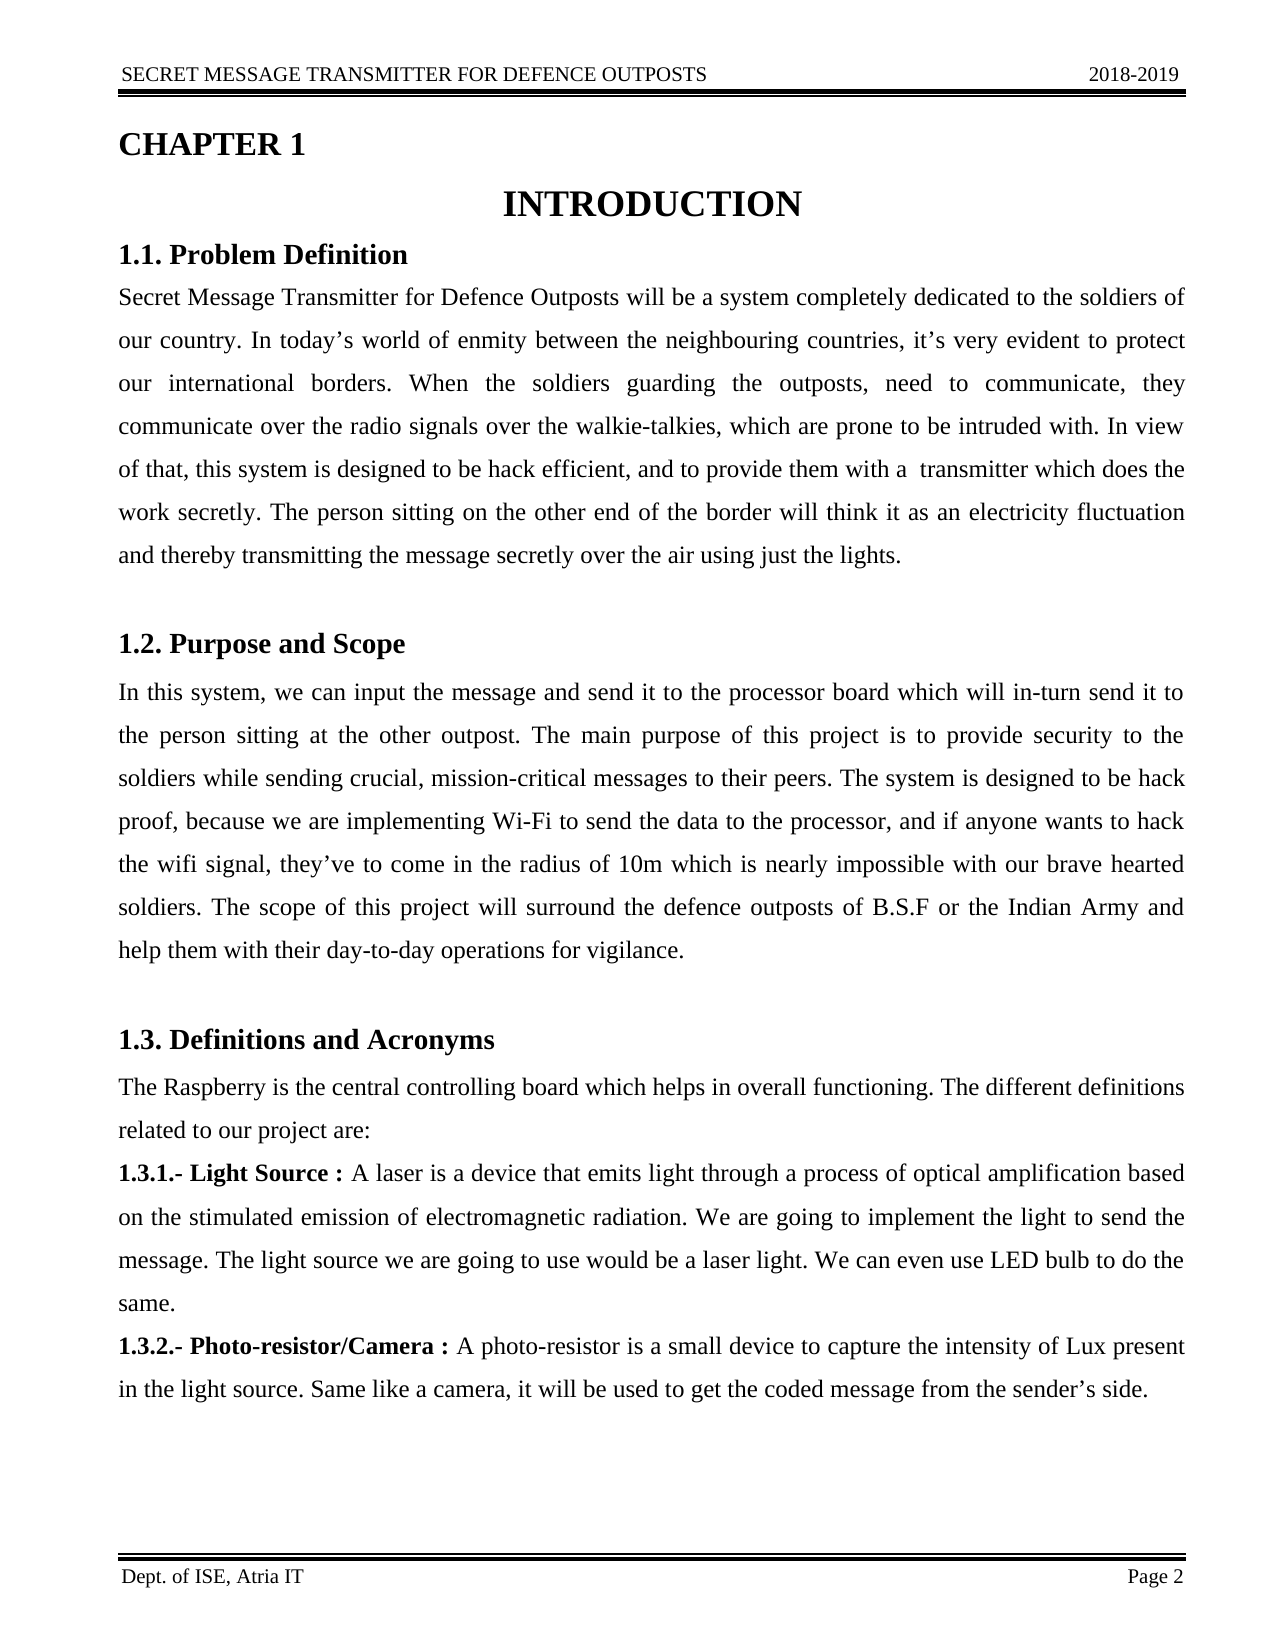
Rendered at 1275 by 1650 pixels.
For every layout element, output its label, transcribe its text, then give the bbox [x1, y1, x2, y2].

text In this system, we can input the message and send it to the processor board which will in-turn send it to the person sitting at the other outpost. The main purpose of this project is to provide security to the soldiers while sending crucial, mission-critical messages to their peers. The system is designed to be hack proof, because we are implementing Wi-Fi to send the data to the processor, and if anyone wants to hack the wifi signal, they’ve to come in the radius of 10m which is nearly impossible with our brave hearted soldiers. The scope of this project will surround the defence outposts of B.S.F or the Indian Army and help them with their day-to-day operations for vigilance. [118, 677, 1186, 964]
text The Raspberry is the central controlling board which helps in overall functioning. The different definitions related to our project are: [118, 1072, 1186, 1144]
text 1.2. Purpose and Scope [118, 627, 1186, 660]
text Secret Message Transmitter for Defence Outposts will be a system completely dedicated to the soldiers of our country. In today’s world of enmity between the neighbouring countries, it’s very evident to protect our international borders. When the soldiers guarding the outposts, need to communicate, they communicate over the radio signals over the walkie-talkies, which are prone to be intruded with. In view of that, this system is designed to be hack efficient, and to provide them with a transmitter which does the work secretly. The person sitting on the other end of the border will think it as an electricity fluctuation and thereby transmitting the message secretly over the air using just the lights. [118, 282, 1186, 569]
text INTRODUCTION [118, 182, 1186, 225]
text Chapter 1 [118, 124, 1186, 162]
text 1.3. Definitions and Acronyms [118, 1022, 1186, 1055]
text 1.3.2.- Photo-resistor/Camera : A photo-resistor is a small device to capture the intensity of Lux present in the light source. Same like a camera, it will be used to get the coded message from the sender’s side. [118, 1331, 1186, 1403]
text 1.3.1.- Light Source : A laser is a device that emits light through a process of optical amplification based on the stimulated emission of electromagnetic radiation. We are going to implement the light to send the message. The light source we are going to use would be a laser light. We can even use LED bulb to do the same. [118, 1158, 1186, 1317]
text 1.1. Problem Definition [118, 237, 1186, 271]
